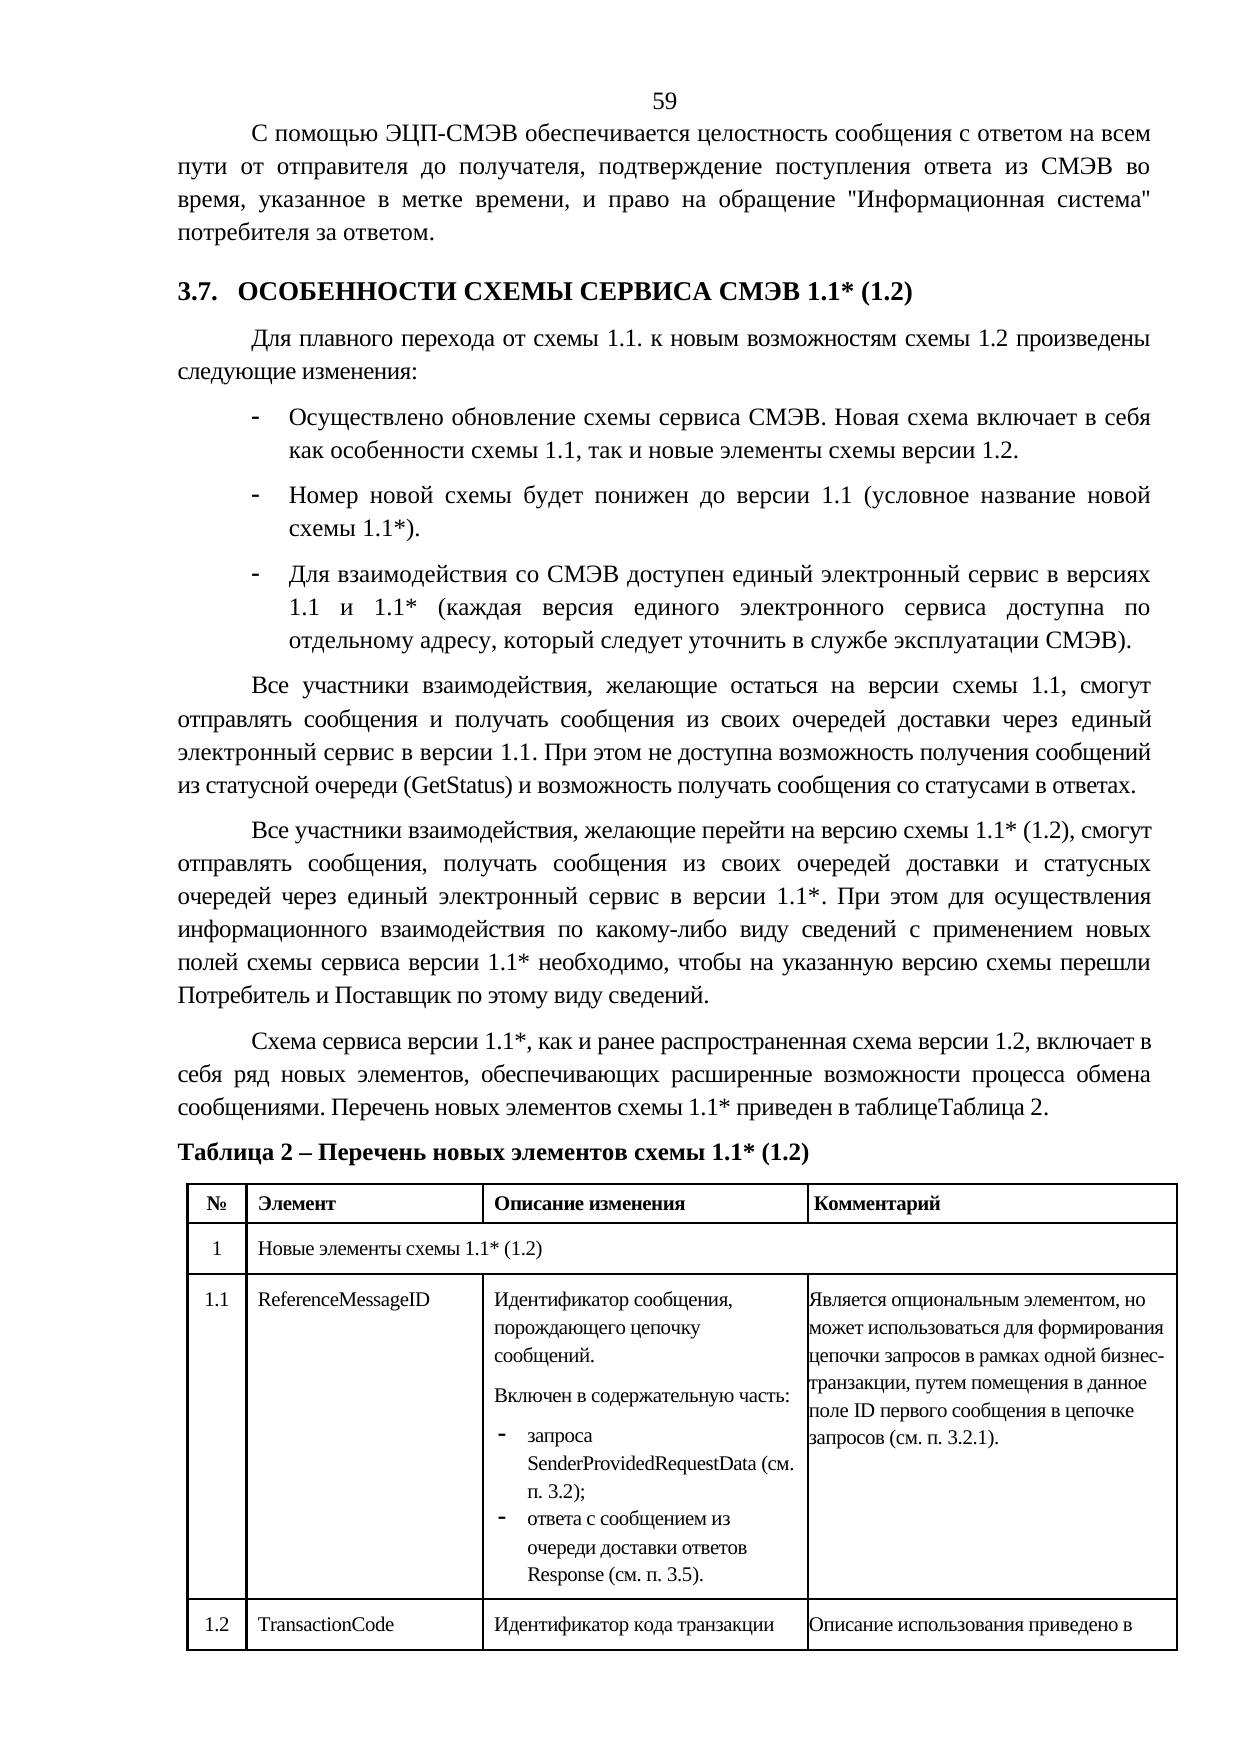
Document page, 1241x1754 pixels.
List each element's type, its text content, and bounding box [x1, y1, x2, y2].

list Номер новой схемы будет понижен до версии 1.1 (условное название новой схемы 1.1*). [251, 481, 1152, 542]
subtitle Особенности схемы сервиса СМЭВ 1.1* (1.2) [177, 275, 1152, 306]
text Все участники взаимодействия, желающие перейти на версию схемы 1.1* (1.2), смогут отправлять сообщения, получать сообщения из своих очередей доставки и статусных очередей через единый электронный сервис в версии 1.1*. При этом для осуществления информационного взаимодействия по какому-либо виду сведений с применением новых полей схемы сервиса версии 1.1* необходимо, чтобы на указанную версию схемы перешли Потребитель и Поставщик по этому виду сведений. [177, 815, 1152, 1009]
table_cell 1.2 [189, 1600, 245, 1649]
table_header Комментарий [809, 1185, 1176, 1191]
table_header № [189, 1185, 245, 1222]
table_cell Является опциональным элементом, но может использоваться для формирования цепочки запросов в рамках одной бизнес-транзакции, путем помещения в данное поле ID первого сообщения в цепочке запросов (см. п. 3.2.1). [809, 1275, 1176, 1287]
table_cell Описание использования приведено в разделе 8 [809, 1600, 1176, 1612]
table_cell 1.1 [189, 1275, 245, 1598]
text Для плавного перехода от схемы 1.1. к новым возможностям схемы 1.2 произведены следующие изменения: [177, 323, 1152, 385]
table_cell TransactionCode [248, 1600, 482, 1649]
table_header Описание изменения [484, 1185, 807, 1222]
text Таблица 2 – Перечень новых элементов схемы 1.1* (1.2) [177, 1137, 1152, 1166]
text С помощью ЭЦП-СМЭВ обеспечивается целостность сообщения с ответом на всем пути от отправителя до получателя, подтверждение поступления ответа из СМЭВ во время, указанное в метке времени, и право на обращение ''Информационная система'' потребителя за ответом. [177, 118, 1152, 246]
table_cell Идентификатор кода транзакции [484, 1600, 807, 1649]
table_cell Описание использования приведено в разделе 8 [809, 1636, 1176, 1649]
text Схема сервиса версии 1.1*, как и ранее распространенная схема версии 1.2, включает в себя ряд новых элементов, обеспечивающих расширенные возможности процесса обмена сообщениями. Перечень новых элементов схемы 1.1* приведен в таблицеТаблица 2. [177, 1026, 1152, 1121]
text Все участники взаимодействия, желающие остаться на версии схемы 1.1, смогут отправлять сообщения и получать сообщения из своих очередей доставки через единый электронный сервис в версии 1.1. При этом не доступна возможность получения сообщений из статусной очереди (GetStatus) и возможность получать сообщения со статусами в ответах. [177, 671, 1152, 798]
list Осуществлено обновление схемы сервиса СМЭВ. Новая схема включает в себя как особенности схемы 1.1, так и новые элементы схемы версии 1.2. [251, 402, 1152, 464]
table_header Элемент [248, 1185, 482, 1222]
table_cell 1 [189, 1224, 245, 1273]
table_cell ReferenceMessageID [248, 1275, 482, 1598]
table_cell Является опциональным элементом, но может использоваться для формирования цепочки запросов в рамках одной бизнес-транзакции, путем помещения в данное поле ID первого сообщения в цепочке запросов (см. п. 3.2.1). [809, 1449, 1176, 1598]
table_cell Новые элементы схемы 1.1* (1.2) [248, 1224, 1176, 1273]
table_cell Идентификатор сообщения, порождающего цепочку сообщений. Включен в содержательную часть: запроса SenderProvidedRequestData (см. п. 3.2); ответа с сообщением из очереди доставки ответов Response (см. п. 3.5). [484, 1275, 807, 1598]
list Для взаимодействия со СМЭВ доступен единый электронный сервис в версиях 1.1 и 1.1* (каждая версия единого электронного сервиса доступна по отдельному адресу, который следует уточнить в службе эксплуатации СМЭВ). [251, 559, 1152, 654]
table_header Комментарий [809, 1215, 1176, 1222]
